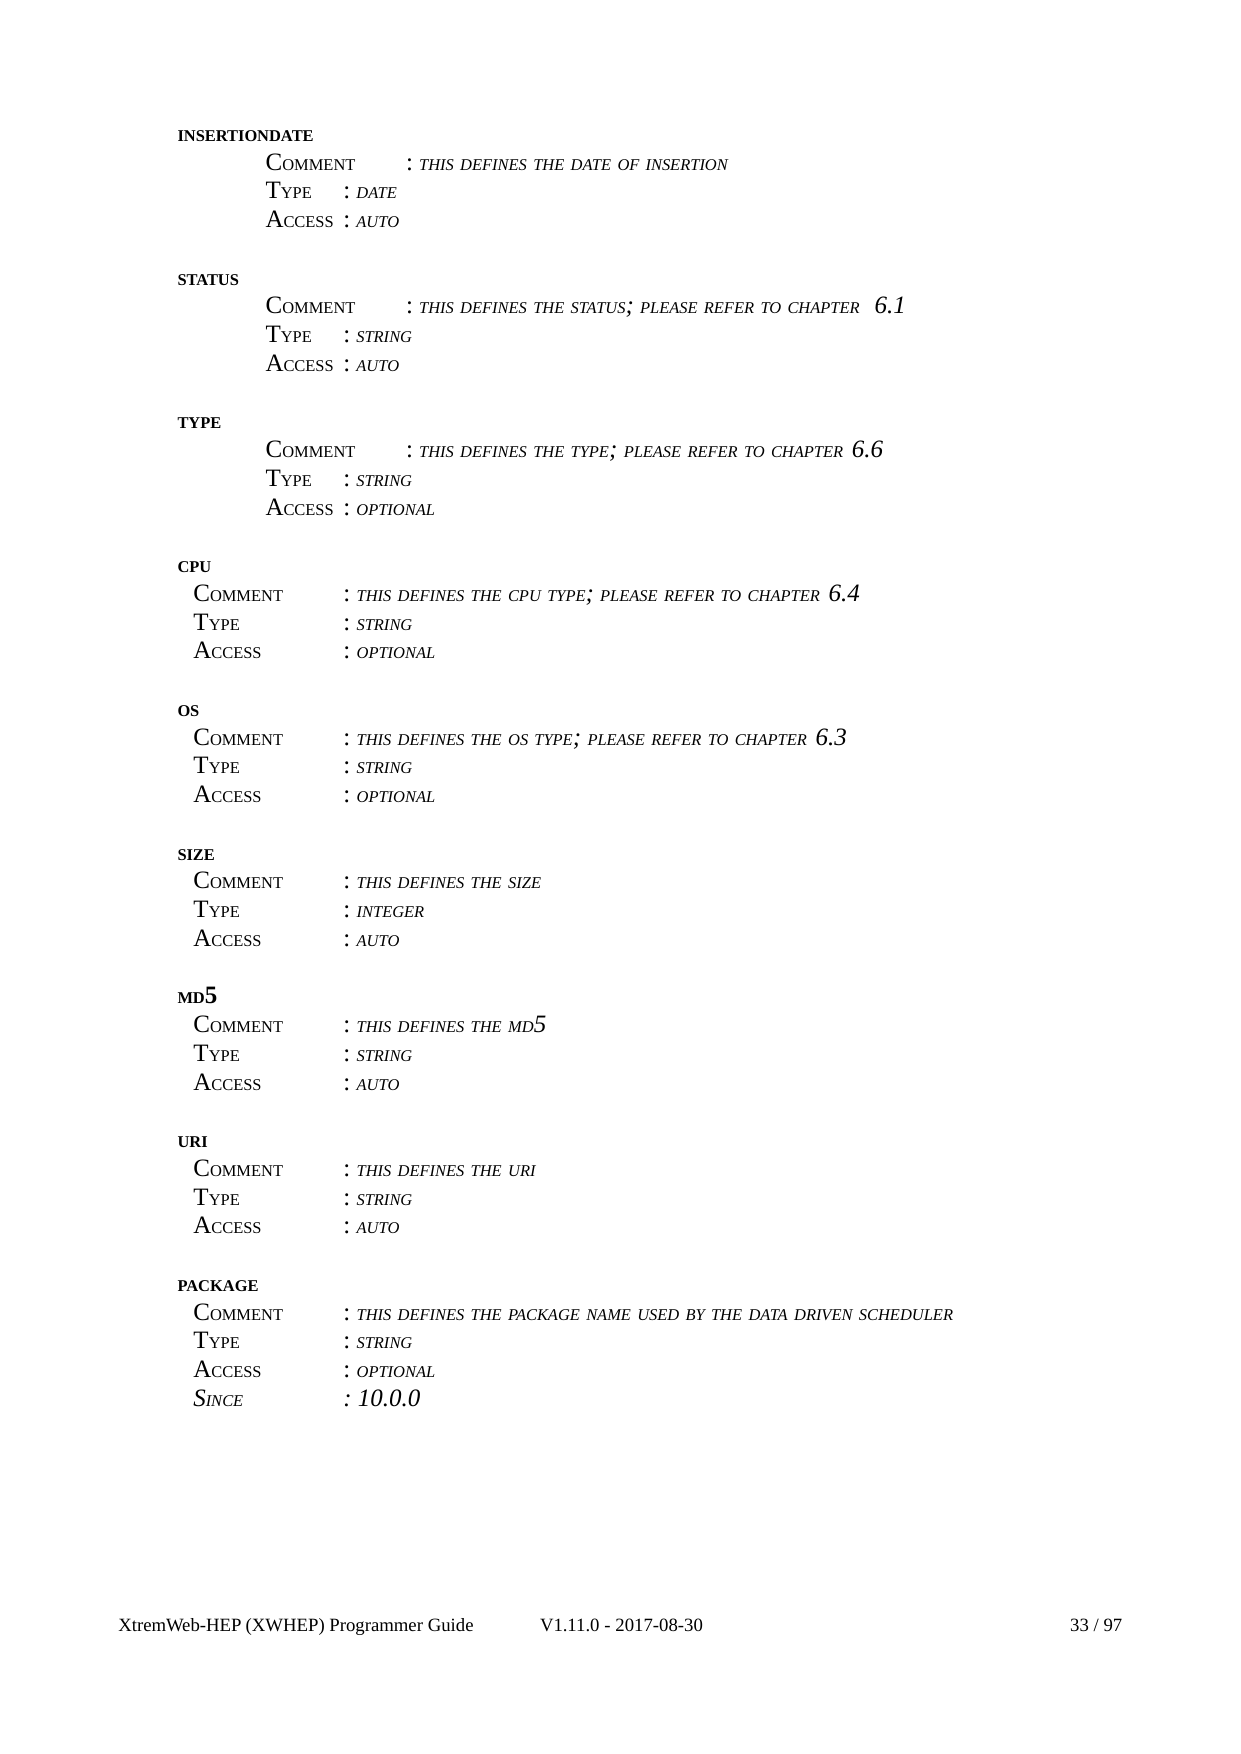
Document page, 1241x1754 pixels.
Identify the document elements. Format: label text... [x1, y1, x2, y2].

text status [177, 262, 1122, 291]
text Access : auto [177, 1067, 1122, 1096]
text Comment : this defines the date of insertion [265, 147, 1122, 176]
text Access : auto [265, 204, 1122, 233]
text Access : optional [177, 779, 1122, 808]
text Type : date [265, 176, 1122, 204]
text Access : auto [177, 1211, 1122, 1239]
text Comment : this defines the uri [177, 1153, 1122, 1182]
text Access : optional [177, 1354, 1122, 1383]
text Comment : this defines the cpu type; please refer to chapter 6.4 [177, 578, 1122, 607]
text os [177, 693, 1122, 722]
text Type : string [177, 607, 1122, 636]
text Access : auto [177, 923, 1122, 952]
text md5 [177, 981, 1122, 1009]
text Type : string [177, 751, 1122, 779]
text Access : optional [177, 636, 1122, 664]
text Type : string [177, 1182, 1122, 1211]
text type [177, 406, 1122, 434]
text Type : string [177, 1038, 1122, 1067]
text size [177, 837, 1122, 866]
text insertiondate [177, 118, 1122, 147]
text Type : integer [177, 894, 1122, 923]
text package [177, 1268, 1122, 1297]
text Access : optional [265, 492, 1122, 521]
text Comment : this defines the size [177, 866, 1122, 894]
text Comment : this defines the type; please refer to chapter 6.6 [265, 434, 1122, 463]
text Comment : this defines the status; please refer to chapter 6.1 [265, 291, 1122, 319]
text Comment : this defines the package name used by the data driven scheduler [177, 1297, 1122, 1326]
text Type : string [265, 463, 1122, 492]
text Access : auto [265, 348, 1122, 377]
text Comment : this defines the os type; please refer to chapter 6.3 [177, 722, 1122, 751]
text cpu [177, 549, 1122, 578]
text Comment : this defines the md5 [177, 1009, 1122, 1038]
text Type : string [265, 319, 1122, 348]
text Type : string [177, 1326, 1122, 1354]
text uri [177, 1124, 1122, 1153]
text Since : 10.0.0 [177, 1383, 1122, 1412]
